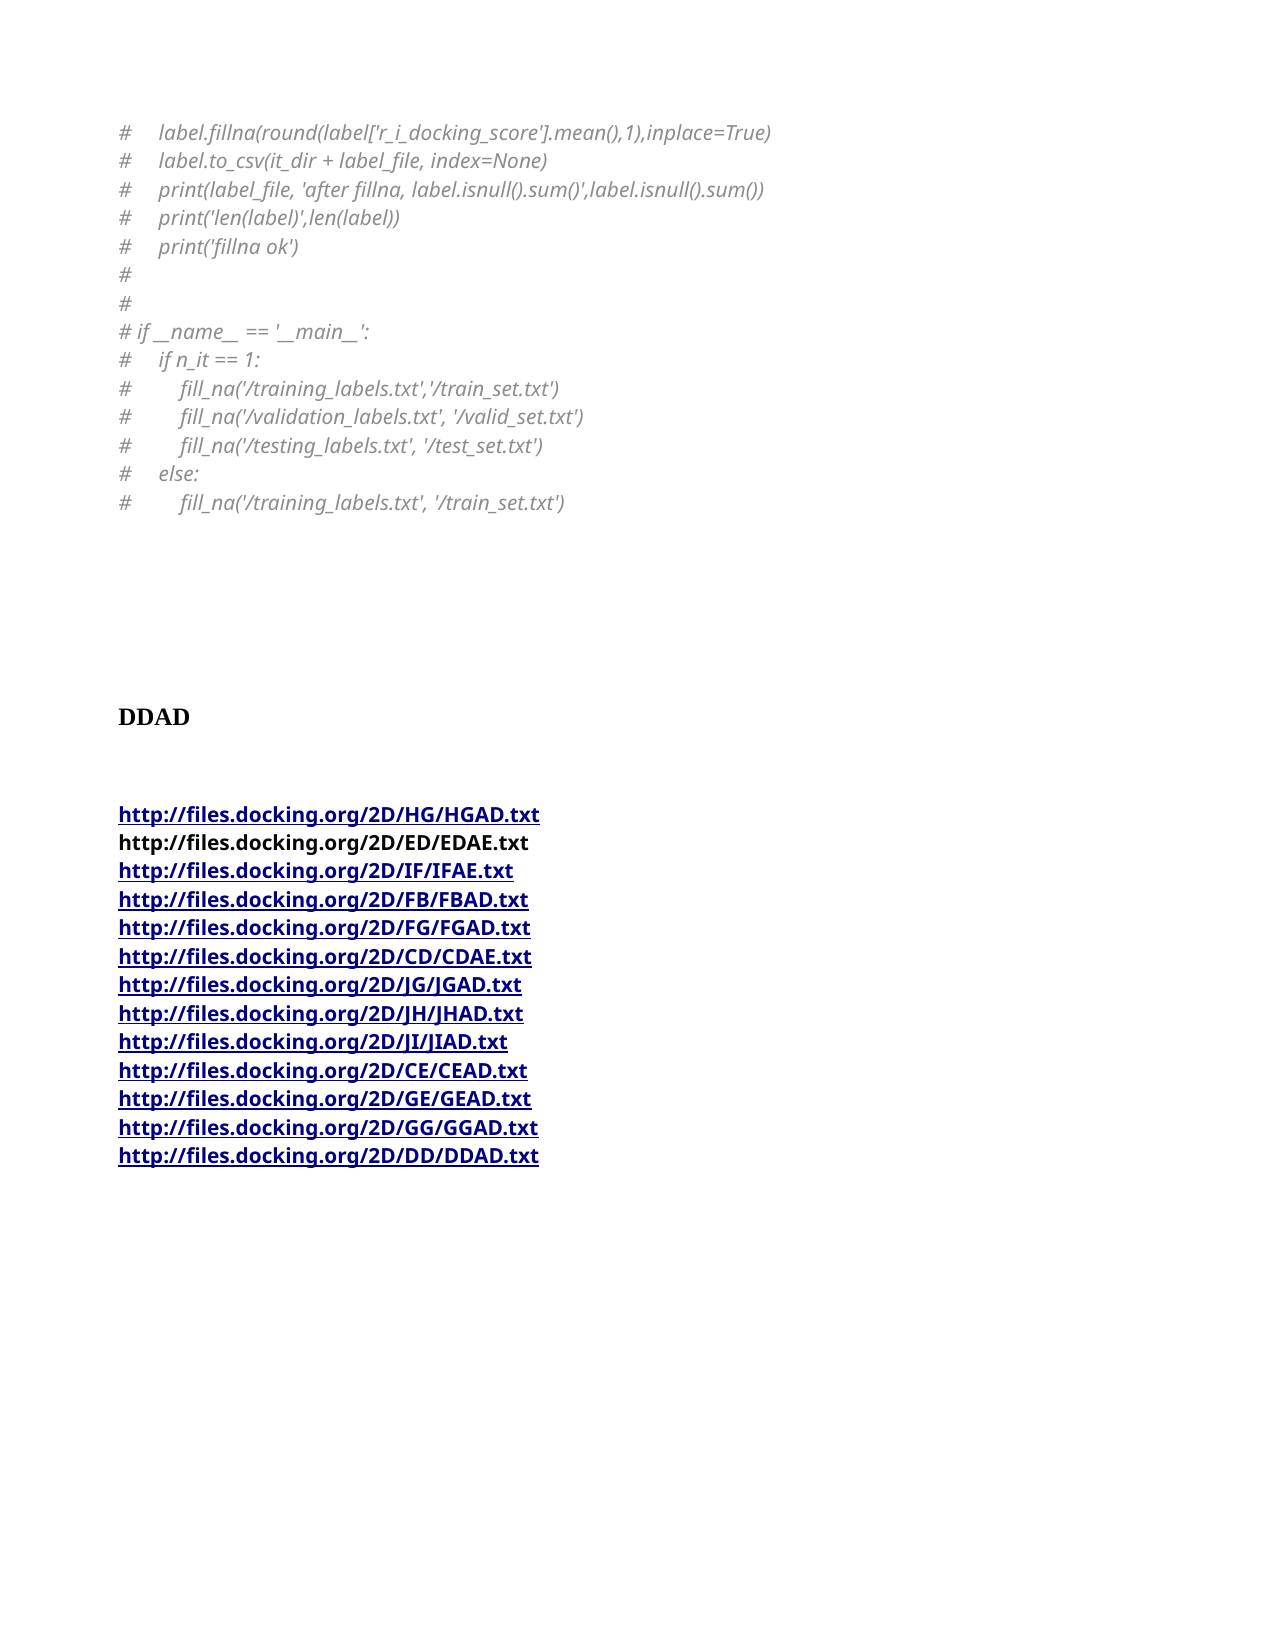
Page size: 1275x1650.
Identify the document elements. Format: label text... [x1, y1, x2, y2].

text http://files.docking.org/2D/GE/GEAD.txt [118, 1084, 1157, 1113]
text http://files.docking.org/2D/JH/JHAD.txt [118, 999, 1157, 1027]
text http://files.docking.org/2D/CE/CEAD.txt [118, 1056, 1157, 1084]
text # print('fillna ok') [118, 232, 1157, 260]
text http://files.docking.org/2D/HG/HGAD.txt [118, 800, 1157, 828]
text # print(label_file, 'after fillna, label.isnull().sum()',label.isnull().sum()) [118, 175, 1157, 203]
text # [118, 260, 1157, 289]
text # else: [118, 459, 1157, 488]
text http://files.docking.org/2D/ED/EDAE.txt [118, 828, 1157, 857]
text http://files.docking.org/2D/IF/IFAE.txt [118, 857, 1157, 885]
text # fill_na('/validation_labels.txt', '/valid_set.txt') [118, 402, 1157, 431]
text http://files.docking.org/2D/DD/DDAD.txt [118, 1141, 1157, 1169]
text http://files.docking.org/2D/GG/GGAD.txt [118, 1113, 1157, 1141]
text http://files.docking.org/2D/FB/FBAD.txt [118, 885, 1157, 913]
text # print('len(label)',len(label)) [118, 203, 1157, 232]
text http://files.docking.org/2D/FG/FGAD.txt [118, 913, 1157, 942]
text # [118, 289, 1157, 317]
text http://files.docking.org/2D/JI/JIAD.txt [118, 1027, 1157, 1056]
text http://files.docking.org/2D/JG/JGAD.txt [118, 970, 1157, 999]
text # if n_it == 1: [118, 346, 1157, 374]
text # fill_na('/training_labels.txt', '/train_set.txt') [118, 488, 1157, 516]
text # if __name__ == '__main__': [118, 317, 1157, 346]
text # label.to_csv(it_dir + label_file, index=None) [118, 147, 1157, 175]
text # fill_na('/training_labels.txt','/train_set.txt') [118, 374, 1157, 402]
text # fill_na('/testing_labels.txt', '/test_set.txt') [118, 431, 1157, 459]
text DDAD [118, 702, 1157, 730]
text http://files.docking.org/2D/CD/CDAE.txt [118, 942, 1157, 970]
text # label.fillna(round(label['r_i_docking_score'].mean(),1),inplace=True) [118, 118, 1157, 147]
